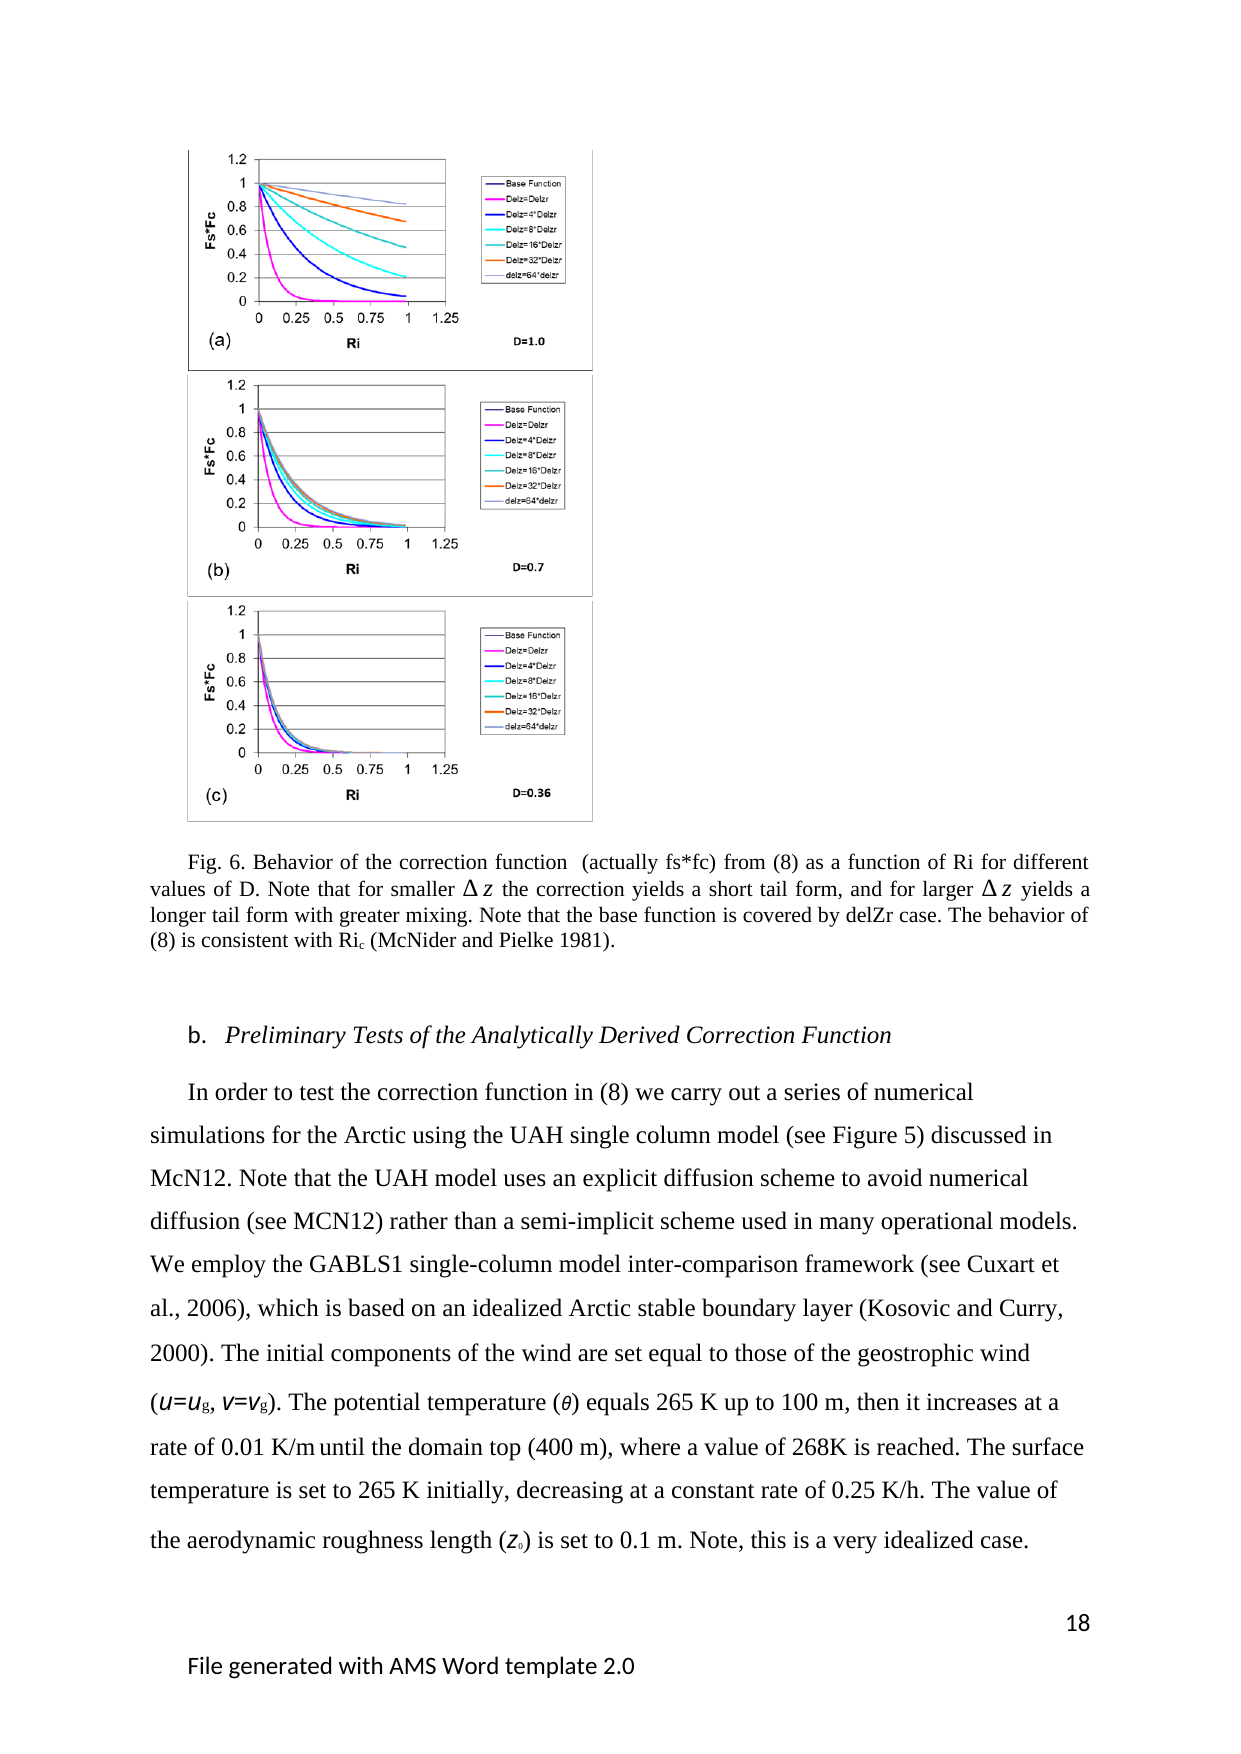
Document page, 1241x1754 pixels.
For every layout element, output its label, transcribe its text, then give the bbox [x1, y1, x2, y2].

text Fig. 6. Behavior of the correction function (actually fs*fc) from (8) as a function of Ri for different values of D. Note that for smaller the correction yields a short tail form, and for larger yields a longer tail form with greater mixing. Note that the base function is covered by delZr case. The behavior of (8) is consistent with Ric (McNider and Pielke 1981). [150, 849, 1090, 952]
picture [187, 150, 593, 822]
list Preliminary Tests of the Analytically Derived Correction Function [187, 1019, 1090, 1049]
text In order to test the correction function in (8) we carry out a series of numerical simulations for the Arctic using the UAH single column model (see Figure 5) discussed in McN12. Note that the UAH model uses an explicit diffusion scheme to avoid numerical diffusion (see MCN12) rather than a semi-implicit scheme used in many operational models. We employ the GABLS1 single-column model inter-comparison framework (see Cuxart et al., 2006), which is based on an idealized Arctic stable boundary layer (Kosovic and Curry, 2000). The initial components of the wind are set equal to those of the geostrophic wind (u=ug, v=vg). The potential temperature (θ) equals 265 K up to 100 m, then it increases at a rate of 0.01 K/m until the domain top (400 m), where a value of 268K is reached. The surface temperature is set to 265 K initially, decreasing at a constant rate of 0.25 K/h. The value of the aerodynamic roughness length (z0) is set to 0.1 m. Note, this is a very idealized case. [150, 1077, 1090, 1555]
